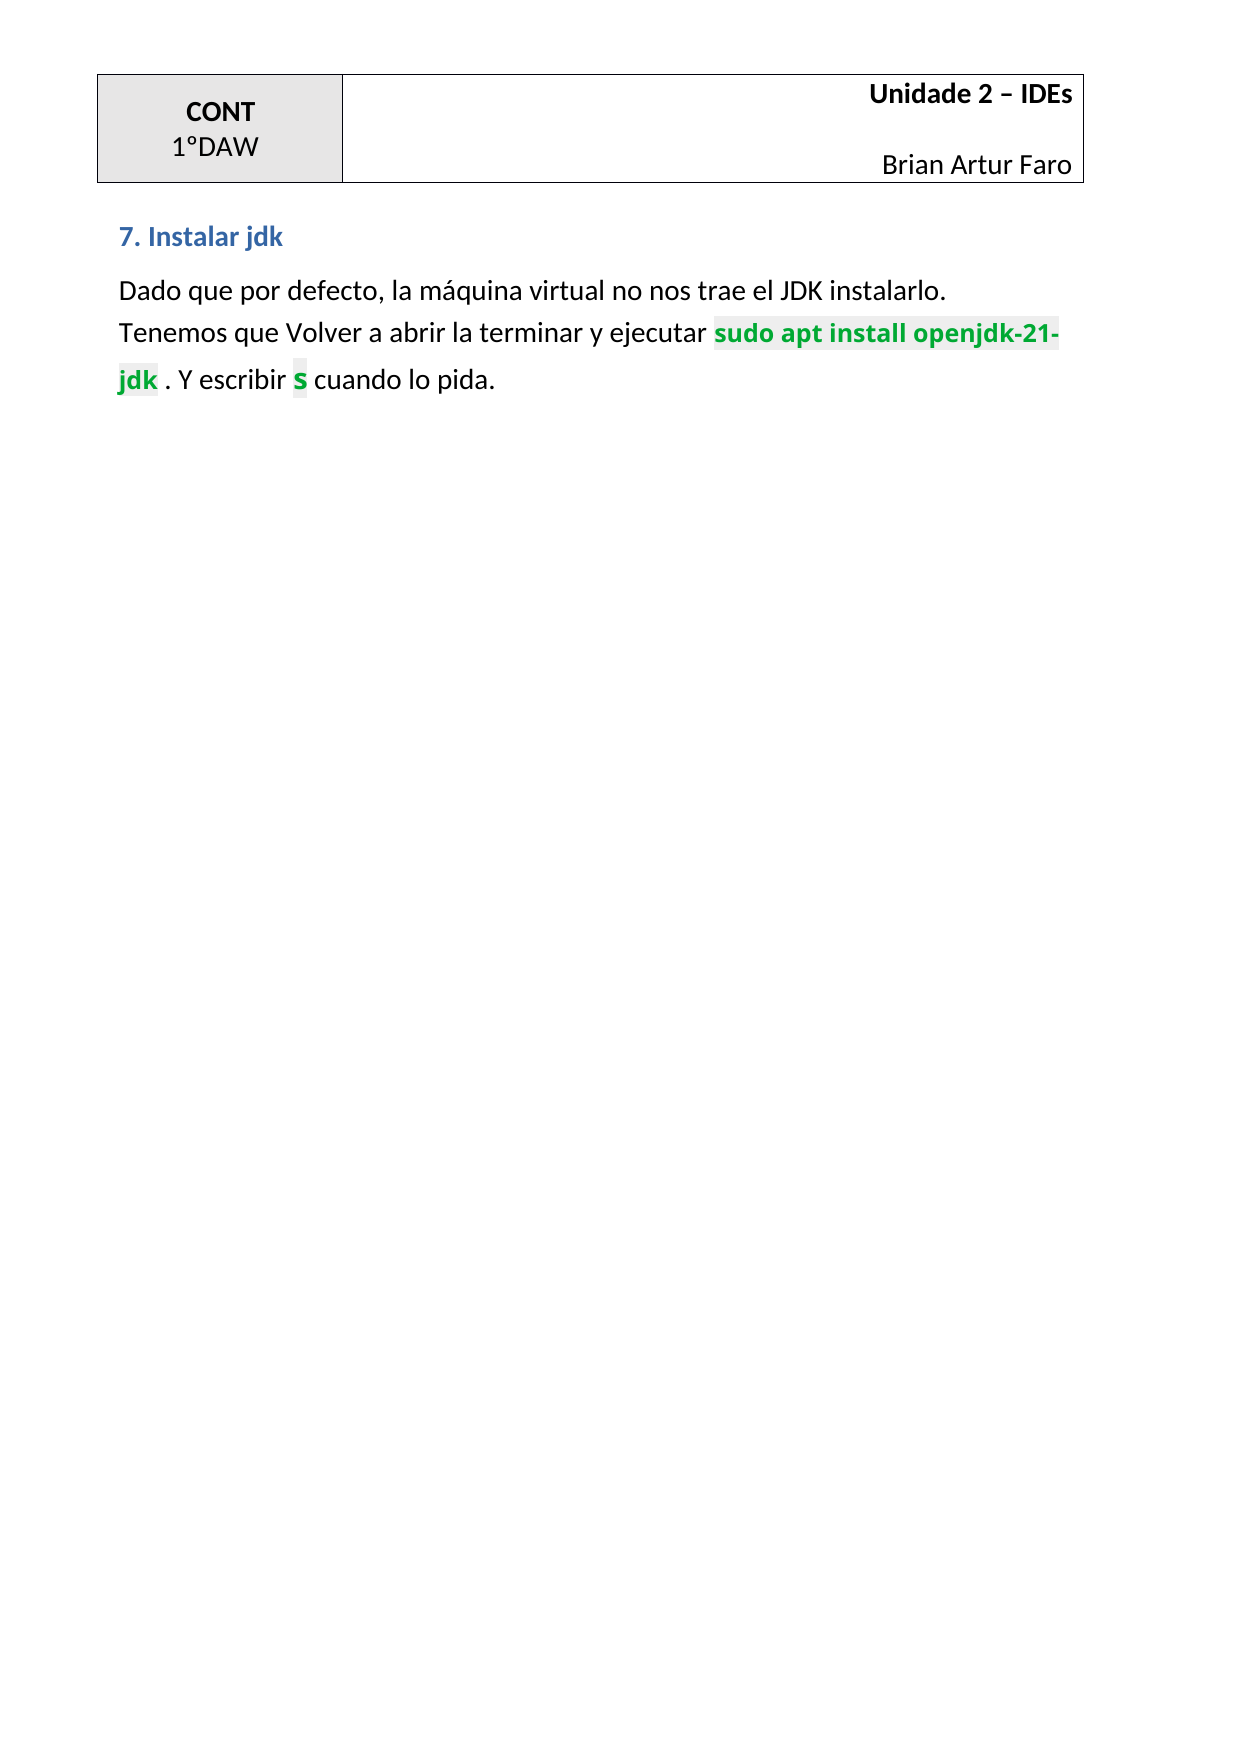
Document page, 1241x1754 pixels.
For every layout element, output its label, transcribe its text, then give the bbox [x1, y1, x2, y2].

text 7. Instalar jdk [119, 218, 1062, 254]
text Dado que por defecto, la máquina virtual no nos trae el JDK instalarlo. Tenemos que Volver a abrir la terminar y ejecutar sudo apt install openjdk-21-jdk . Y escribir s cuando lo pida. [119, 272, 1062, 398]
